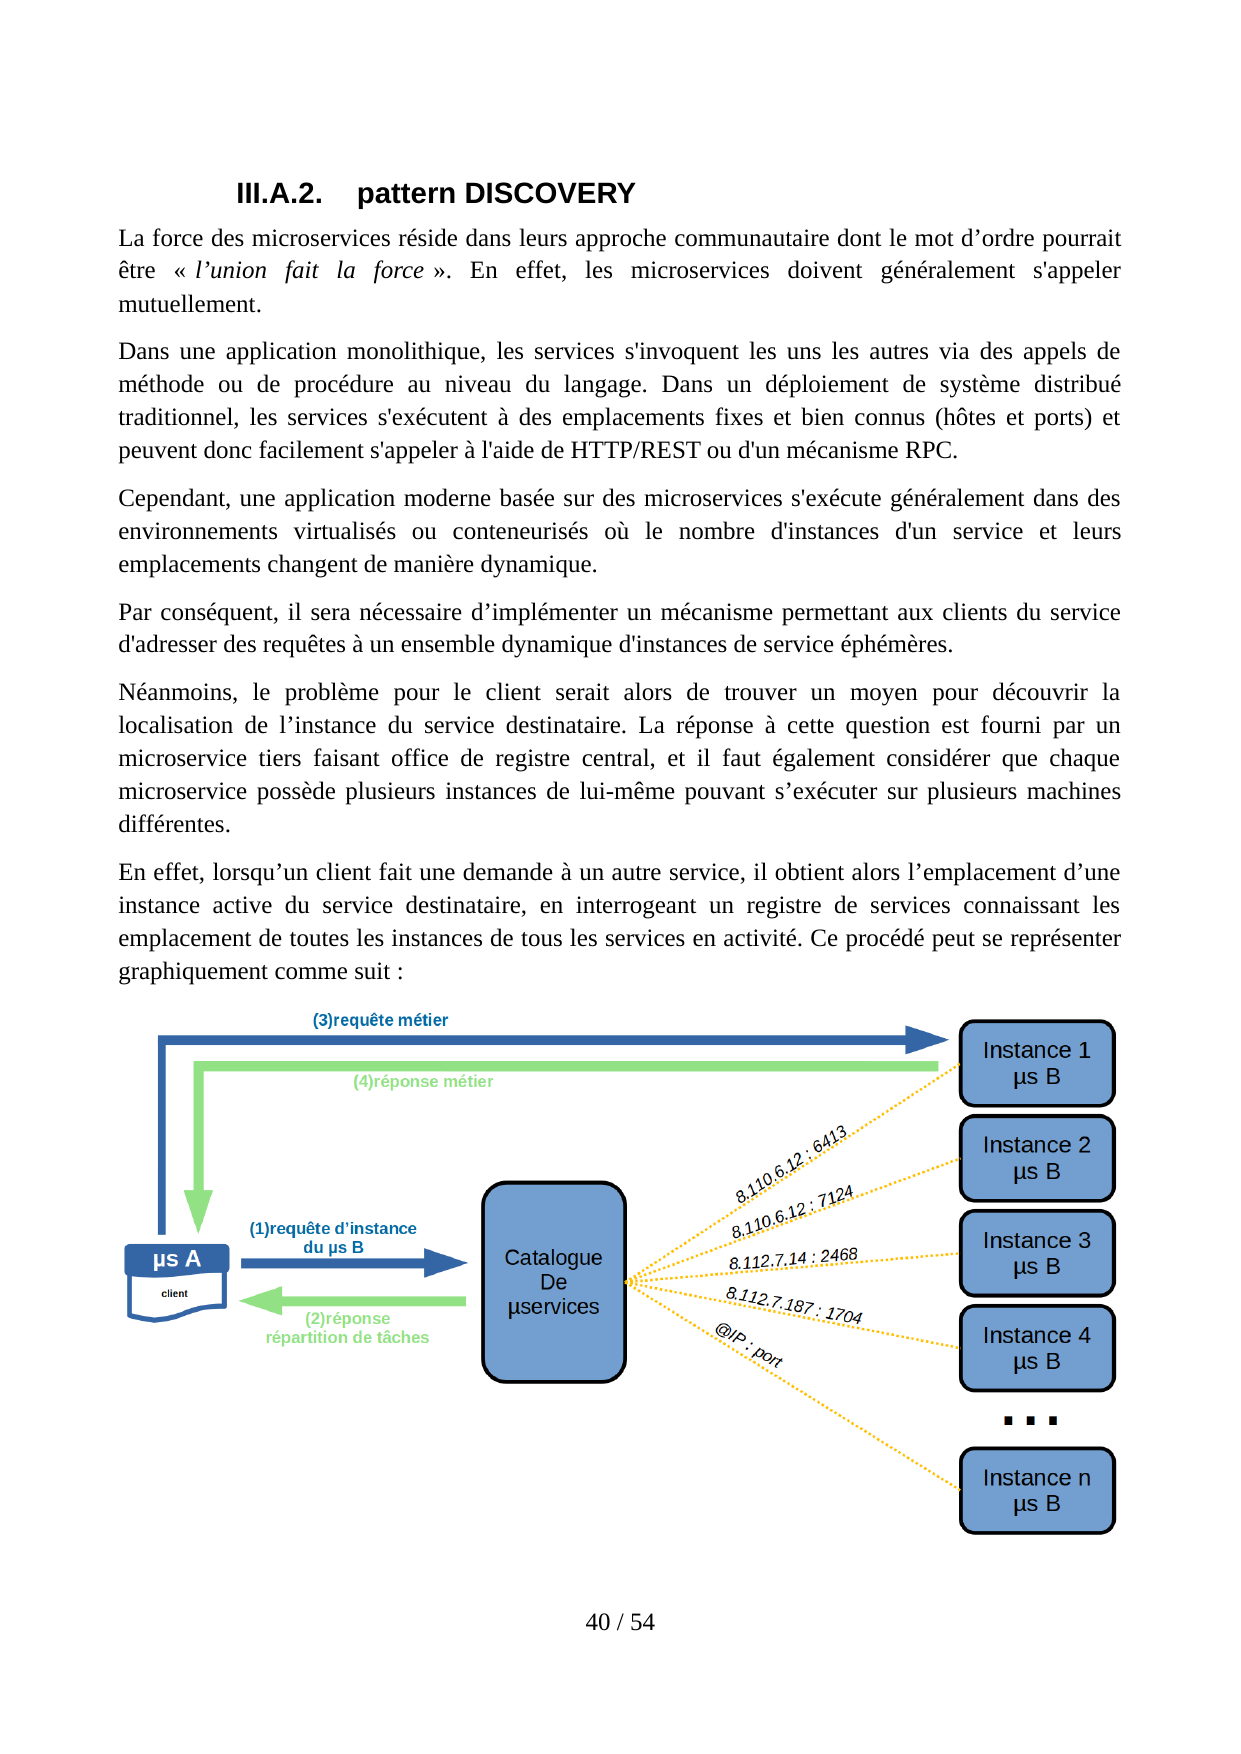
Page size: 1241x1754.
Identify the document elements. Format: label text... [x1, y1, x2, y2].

text En effet, lorsqu’un client fait une demande à un autre service, il obtient alors l’emplacement d’une instance active du service destinataire, en interrogeant un registre de services connaissant les emplacement de toutes les instances de tous les services en activité. Ce procédé peut se représenter graphiquement comme suit : [118, 857, 1122, 985]
text Dans une application monolithique, les services s'invoquent les uns les autres via des appels de méthode ou de procédure au niveau du langage. Dans un déploiement de système distribué traditionnel, les services s'exécutent à des emplacements fixes et bien connus (hôtes et ports) et peuvent donc facilement s'appeler à l'aide de HTTP/REST ou d'un mécanisme RPC. [118, 336, 1122, 464]
picture [118, 1003, 1123, 1536]
text La force des microservices réside dans leurs approche communautaire dont le mot d’ordre pourrait être « l’union fait la force ». En effet, les microservices doivent généralement s'appeler mutuellement. [118, 223, 1122, 317]
text Cependant, une application moderne basée sur des microservices s'exécute généralement dans des environnements virtualisés ou conteneurisés où le nombre d'instances d'un service et leurs emplacements changent de manière dynamique. [118, 483, 1122, 578]
text Par conséquent, il sera nécessaire d’implémenter un mécanisme permettant aux clients du service d'adresser des requêtes à un ensemble dynamique d'instances de service éphémères. [118, 597, 1122, 658]
text Néanmoins, le problème pour le client serait alors de trouver un moyen pour découvrir la localisation de l’instance du service destinataire. La réponse à cette question est fourni par un microservice tiers faisant office de registre central, et il faut également considérer que chaque microservice possède plusieurs instances de lui-même pouvant s’exécuter sur plusieurs machines différentes. [118, 677, 1122, 838]
subtitle pattern DISCOVERY [118, 176, 1122, 210]
